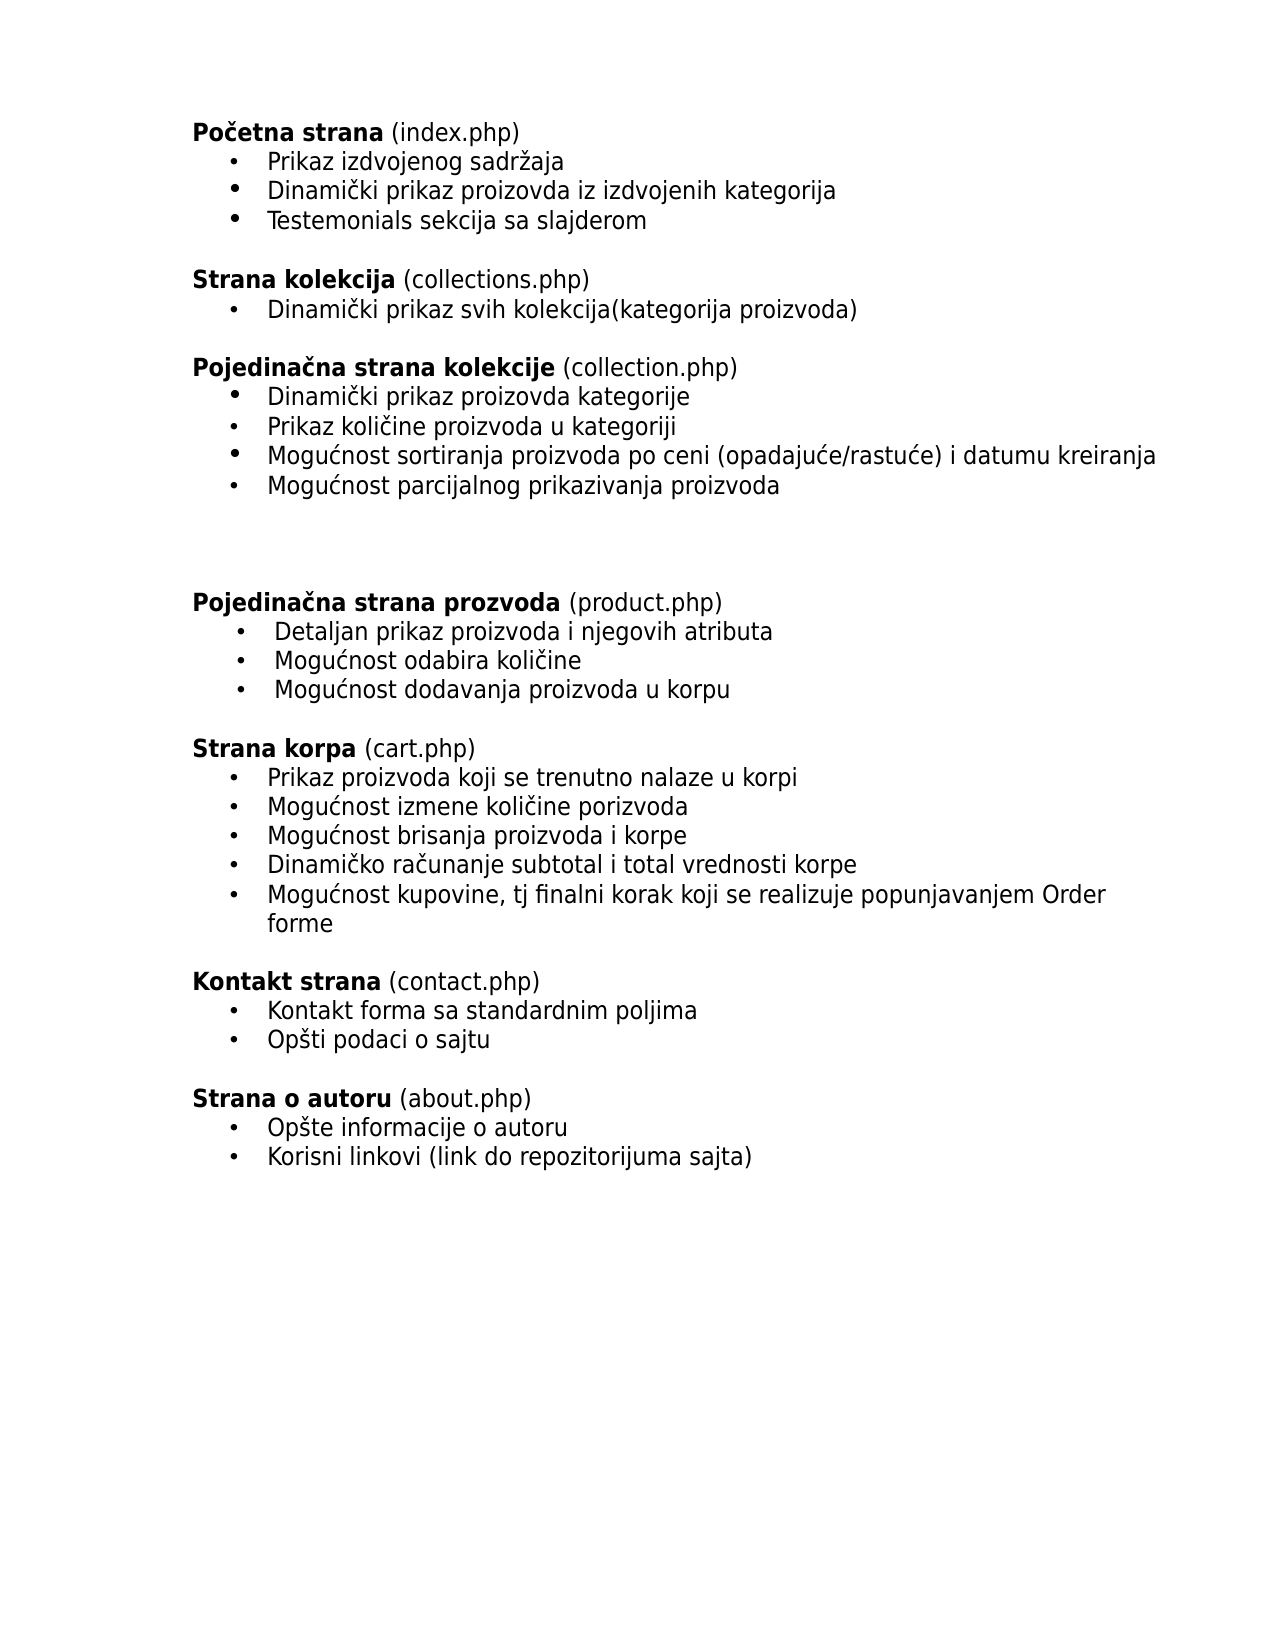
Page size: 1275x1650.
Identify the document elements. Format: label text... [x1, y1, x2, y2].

list Mogućnost odabira količine [237, 646, 1157, 676]
list Korisni linkovi (link do repozitorijuma sajta) [229, 1142, 1157, 1171]
list Mogućnost kupovine, tj finalni korak koji se realizuje popunjavanjem Order forme [229, 880, 1157, 938]
list Kontakt forma sa standardnim poljima [229, 996, 1157, 1026]
list Prikaz proizvoda koji se trenutno nalaze u korpi [229, 763, 1157, 792]
list Mogućnost izmene količine porizvoda [229, 792, 1157, 821]
text Pojedinačna strana kolekcije (collection.php) [118, 353, 1157, 382]
list Dinamički prikaz svih kolekcija(kategorija proizvoda) [229, 295, 1157, 324]
text Strana korpa (cart.php) [118, 734, 1157, 763]
list Mogućnost brisanja proizvoda i korpe [229, 821, 1157, 851]
text Strana kolekcija (collections.php) [118, 266, 1157, 295]
list Mogućnost parcijalnog prikazivanja proizvoda [229, 471, 1157, 501]
list Detaljan prikaz proizvoda i njegovih atributa [237, 617, 1157, 646]
list Prikaz izdvojenog sadržaja [229, 147, 1157, 176]
text Pojedinačna strana prozvoda (product.php) [118, 588, 1157, 617]
list Mogućnost sortiranja proizvoda po ceni (opadajuće/rastuće) i datumu kreiranja [229, 441, 1157, 471]
list Testemonials sekcija sa slajderom [229, 206, 1157, 236]
list Mogućnost dodavanja proizvoda u korpu [237, 676, 1157, 705]
text Početna strana (index.php) [118, 118, 1157, 147]
list Dinamički prikaz proizovda kategorije [229, 382, 1157, 412]
text Strana o autoru (about.php) [118, 1084, 1157, 1113]
list Opšti podaci o sajtu [229, 1026, 1157, 1055]
text Kontakt strana (contact.php) [118, 967, 1157, 996]
list Dinamičko računanje subtotal i total vrednosti korpe [229, 851, 1157, 880]
list Prikaz količine proizvoda u kategoriji [229, 412, 1157, 441]
list Dinamički prikaz proizovda iz izdvojenih kategorija [229, 176, 1157, 206]
list Opšte informacije o autoru [229, 1113, 1157, 1142]
